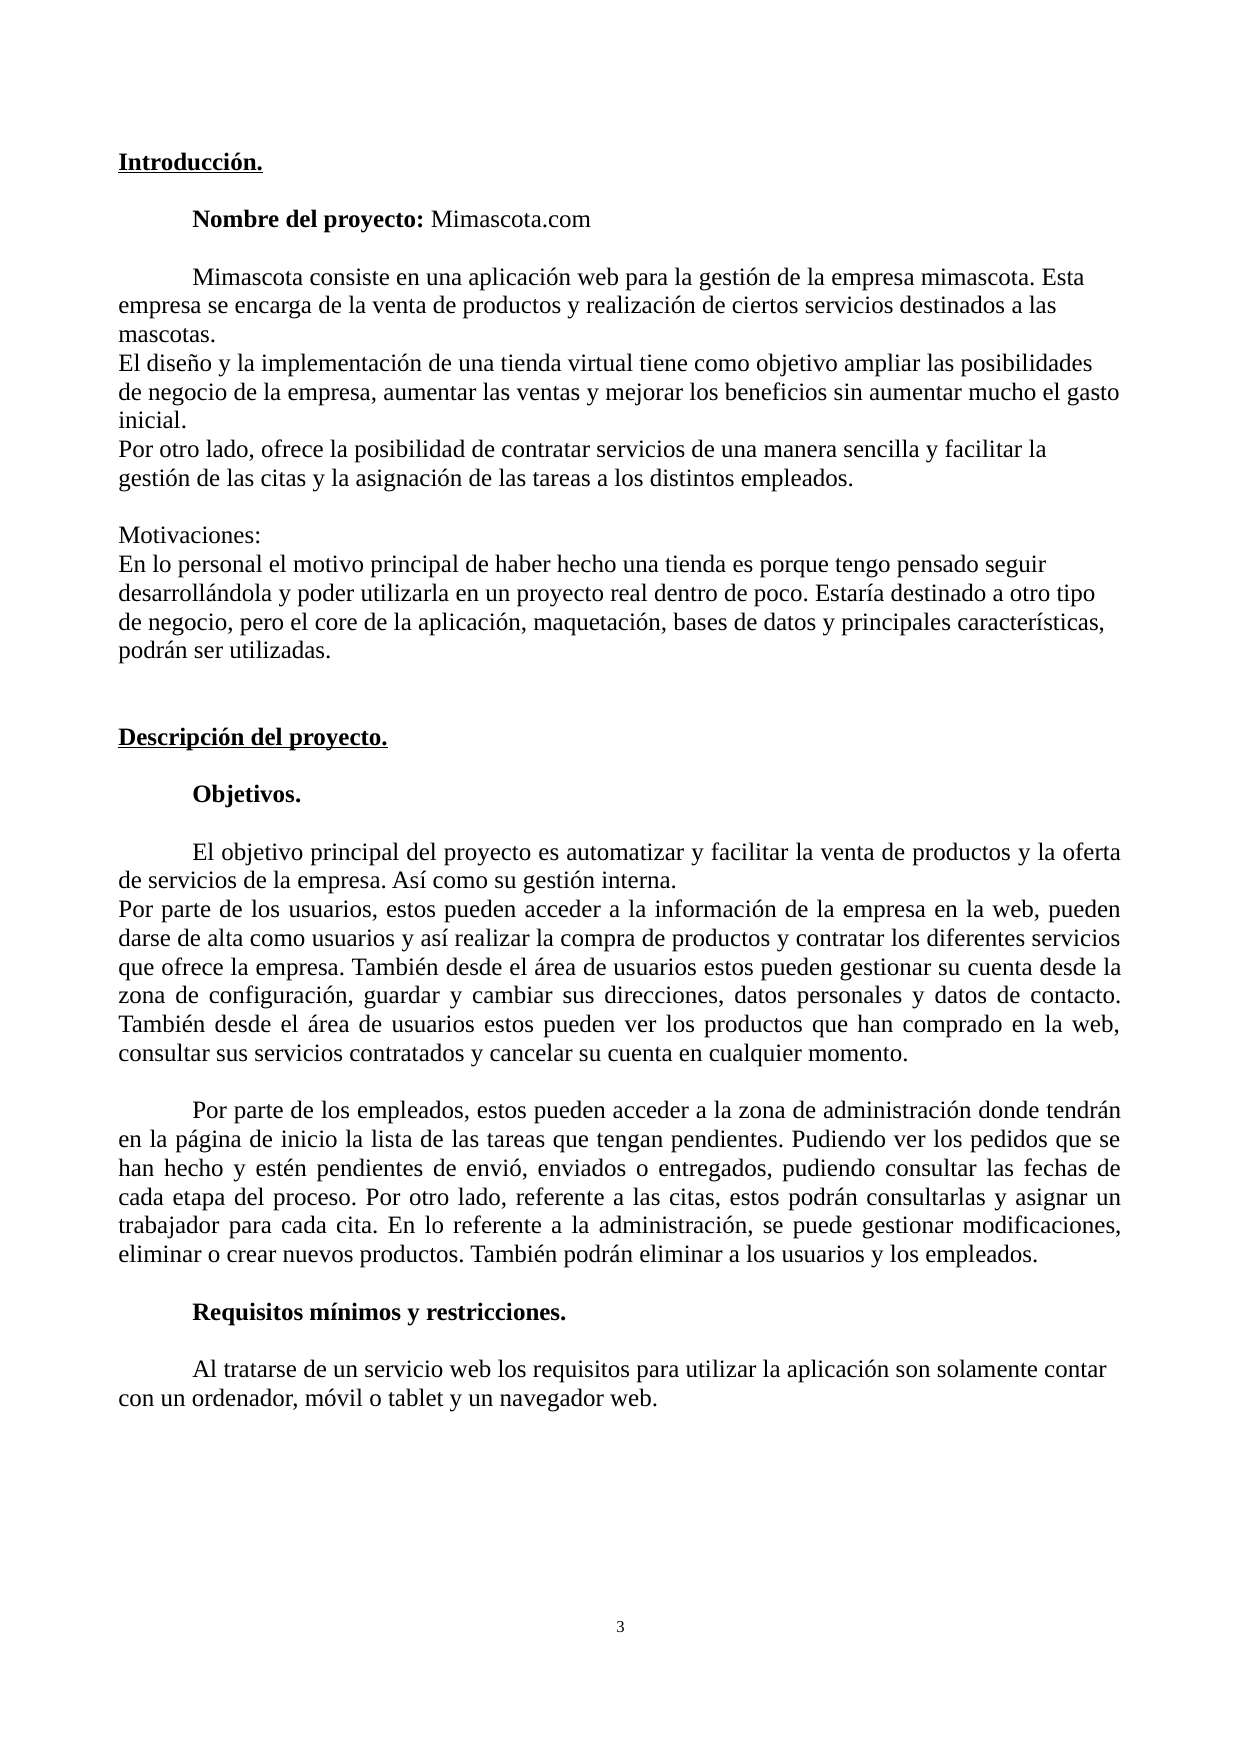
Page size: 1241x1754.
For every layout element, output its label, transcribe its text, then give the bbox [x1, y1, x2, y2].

text Introducción. [118, 147, 1122, 176]
text Requisitos mínimos y restricciones. [118, 1297, 1122, 1326]
text Al tratarse de un servicio web los requisitos para utilizar la aplicación son solamente contar con un ordenador, móvil o tablet y un navegador web. [118, 1354, 1122, 1412]
text Descripción del proyecto. [118, 722, 1122, 751]
text Motivaciones: [118, 521, 1122, 549]
text En lo personal el motivo principal de haber hecho una tienda es porque tengo pensado seguir desarrollándola y poder utilizarla en un proyecto real dentro de poco. Estaría destinado a otro tipo de negocio, pero el core de la aplicación, maquetación, bases de datos y principales características, podrán ser utilizadas. [118, 549, 1122, 664]
text El diseño y la implementación de una tienda virtual tiene como objetivo ampliar las posibilidades de negocio de la empresa, aumentar las ventas y mejorar los beneficios sin aumentar mucho el gasto inicial. [118, 348, 1122, 434]
text Objetivos. [118, 779, 1122, 808]
text El objetivo principal del proyecto es automatizar y facilitar la venta de productos y la oferta de servicios de la empresa. Así como su gestión interna. [118, 837, 1122, 894]
text Mimascota consiste en una aplicación web para la gestión de la empresa mimascota. Esta empresa se encarga de la venta de productos y realización de ciertos servicios destinados a las mascotas. [118, 262, 1122, 348]
text Por parte de los empleados, estos pueden acceder a la zona de administración donde tendrán en la página de inicio la lista de las tareas que tengan pendientes. Pudiendo ver los pedidos que se han hecho y estén pendientes de envió, enviados o entregados, pudiendo consultar las fechas de cada etapa del proceso. Por otro lado, referente a las citas, estos podrán consultarlas y asignar un trabajador para cada cita. En lo referente a la administración, se puede gestionar modificaciones, eliminar o crear nuevos productos. También podrán eliminar a los usuarios y los empleados. [118, 1096, 1122, 1268]
text Nombre del proyecto: Mimascota.com [118, 204, 1122, 233]
text Por otro lado, ofrece la posibilidad de contratar servicios de una manera sencilla y facilitar la gestión de las citas y la asignación de las tareas a los distintos empleados. [118, 434, 1122, 492]
text Por parte de los usuarios, estos pueden acceder a la información de la empresa en la web, pueden darse de alta como usuarios y así realizar la compra de productos y contratar los diferentes servicios que ofrece la empresa. También desde el área de usuarios estos pueden gestionar su cuenta desde la zona de configuración, guardar y cambiar sus direcciones, datos personales y datos de contacto. También desde el área de usuarios estos pueden ver los productos que han comprado en la web, consultar sus servicios contratados y cancelar su cuenta en cualquier momento. [118, 894, 1122, 1067]
